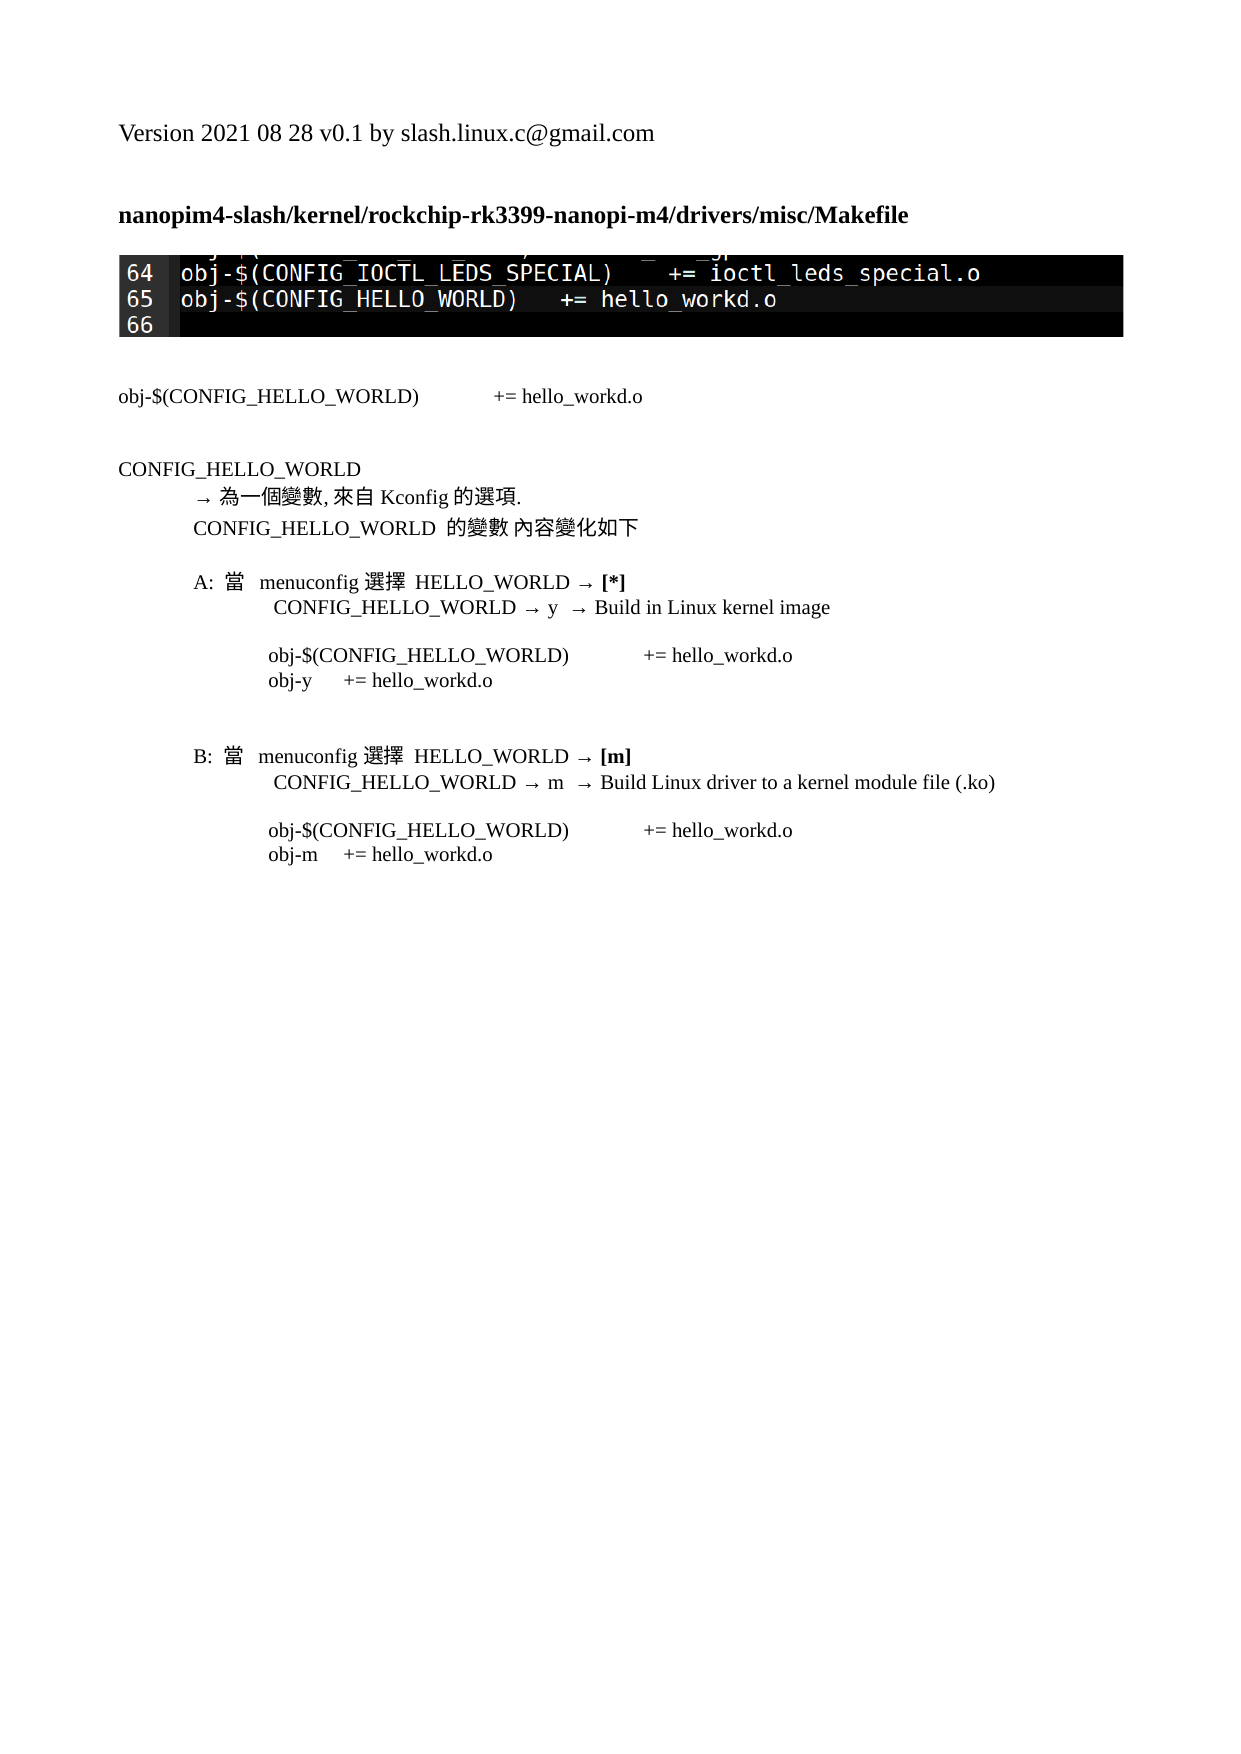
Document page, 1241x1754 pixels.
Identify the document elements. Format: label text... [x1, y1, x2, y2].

text CONFIG_HELLO_WORLD → y → Build in Linux kernel image [118, 595, 1122, 619]
text obj-$(CONFIG_HELLO_WORLD) += hello_workd.o [118, 818, 1122, 842]
text obj-y += hello_workd.o [118, 667, 1122, 692]
text B: 當 menuconfig 選擇 HELLO_WORLD → [m] [118, 740, 1122, 770]
text CONFIG_HELLO_WORLD → m → Build Linux driver to a kernel module file (.ko) [118, 770, 1122, 794]
text → 為一個變數, 來自 Kconfig 的選項. [118, 481, 1122, 511]
text obj-$(CONFIG_HELLO_WORLD) += hello_workd.o [118, 643, 1122, 667]
text CONFIG_HELLO_WORLD [118, 457, 1122, 481]
text obj-$(CONFIG_HELLO_WORLD) += hello_workd.o [118, 384, 1122, 408]
text A: 當 menuconfig 選擇 HELLO_WORLD → [*] [118, 565, 1122, 595]
text obj-m += hello_workd.o [118, 842, 1122, 866]
text nanopim4-slash/kernel/rockchip-rk3399-nanopi-m4/drivers/misc/Makefile [118, 200, 1122, 229]
text CONFIG_HELLO_WORLD 的變數 內容變化如下 [118, 511, 1122, 541]
picture [119, 255, 1124, 337]
